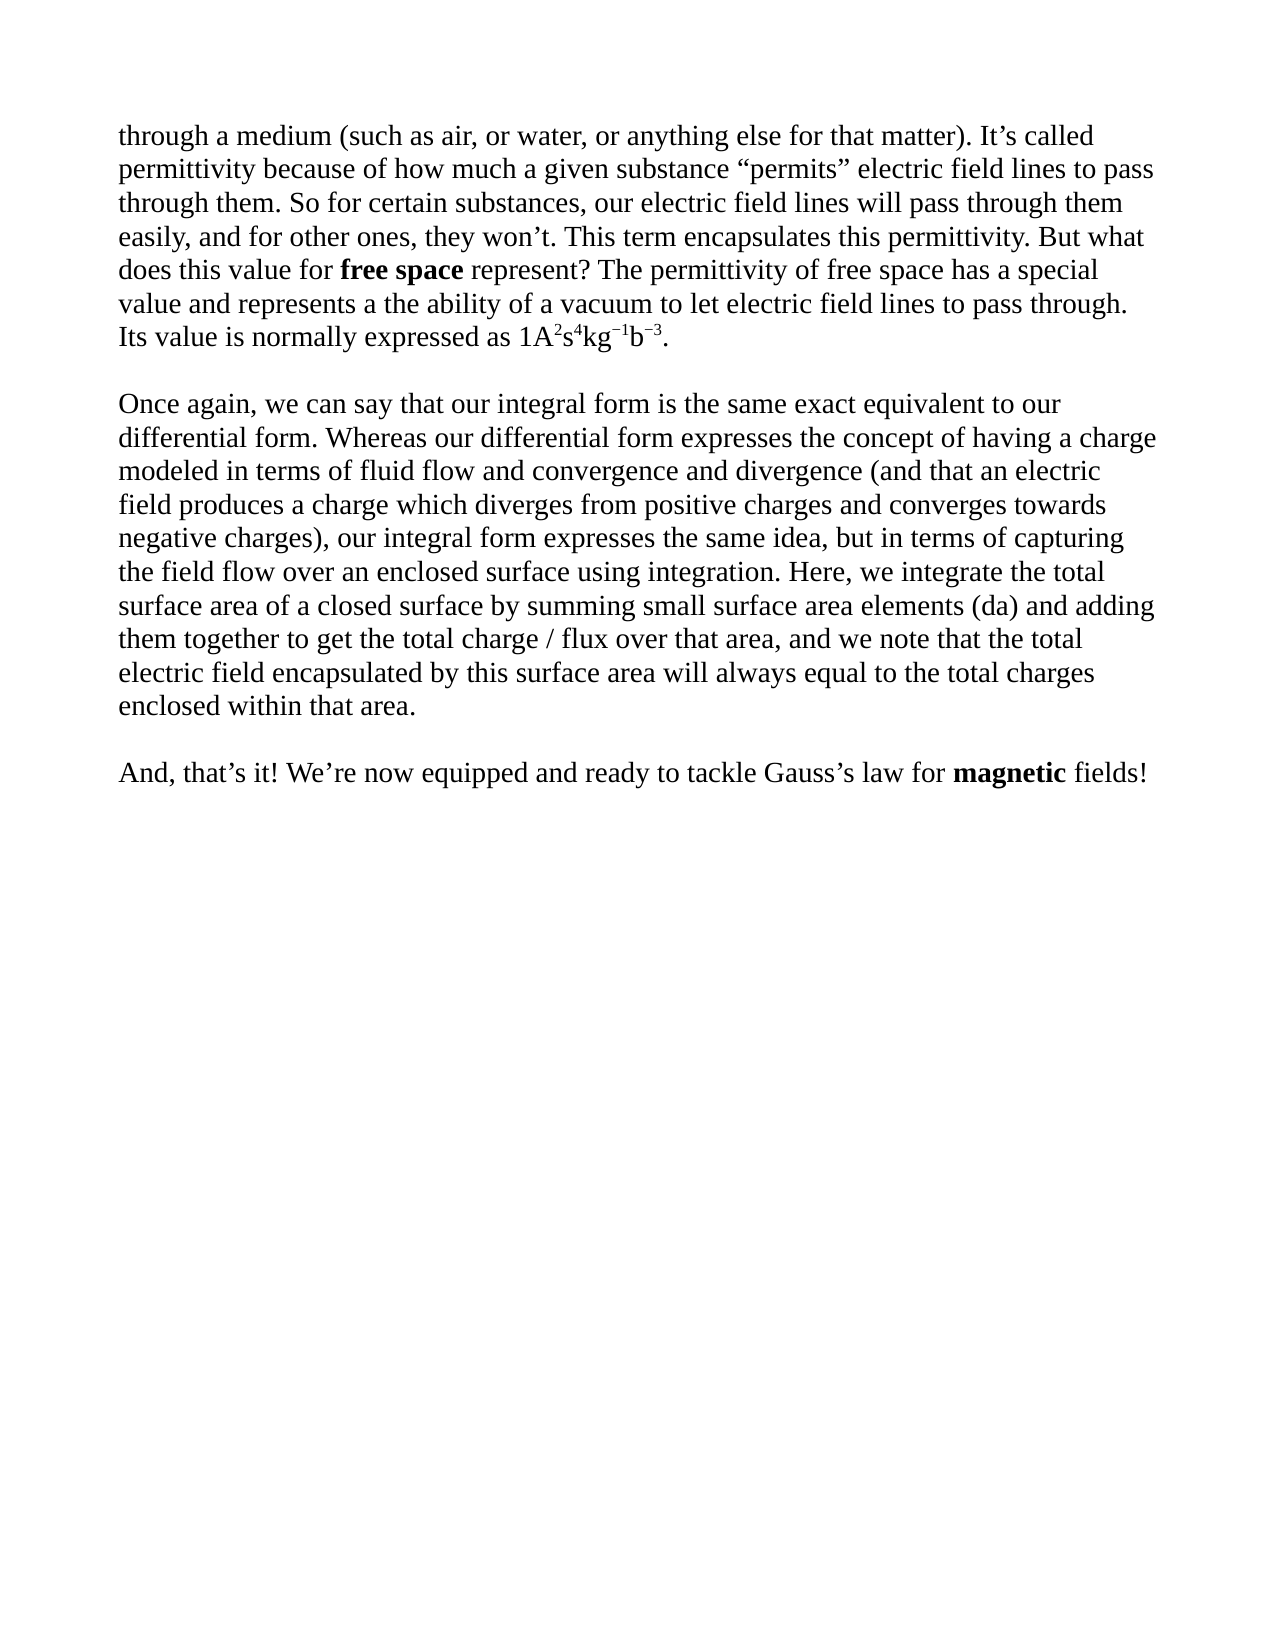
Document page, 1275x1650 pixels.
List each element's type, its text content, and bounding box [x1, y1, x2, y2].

text through a medium (such as air, or water, or anything else for that matter). It’s called permittivity because of how much a given substance “permits” electric field lines to pass through them. So for certain substances, our electric field lines will pass through them easily, and for other ones, they won’t. This term encapsulates this permittivity. But what does this value for free space represent? The permittivity of free space has a special value and represents a the ability of a vacuum to let electric field lines to pass through. Its value is normally expressed as 1A2s4kg−1b−3. [118, 118, 1157, 353]
text And, that’s it! We’re now equipped and ready to tackle Gauss’s law for magnetic fields! [118, 755, 1157, 789]
text Once again, we can say that our integral form is the same exact equivalent to our differential form. Whereas our differential form expresses the concept of having a charge modeled in terms of fluid flow and convergence and divergence (and that an electric field produces a charge which diverges from positive charges and converges towards negative charges), our integral form expresses the same idea, but in terms of capturing the field flow over an enclosed surface using integration. Here, we integrate the total surface area of a closed surface by summing small surface area elements (da) and adding them together to get the total charge / flux over that area, and we note that the total electric field encapsulated by this surface area will always equal to the total charges enclosed within that area. [118, 386, 1157, 722]
